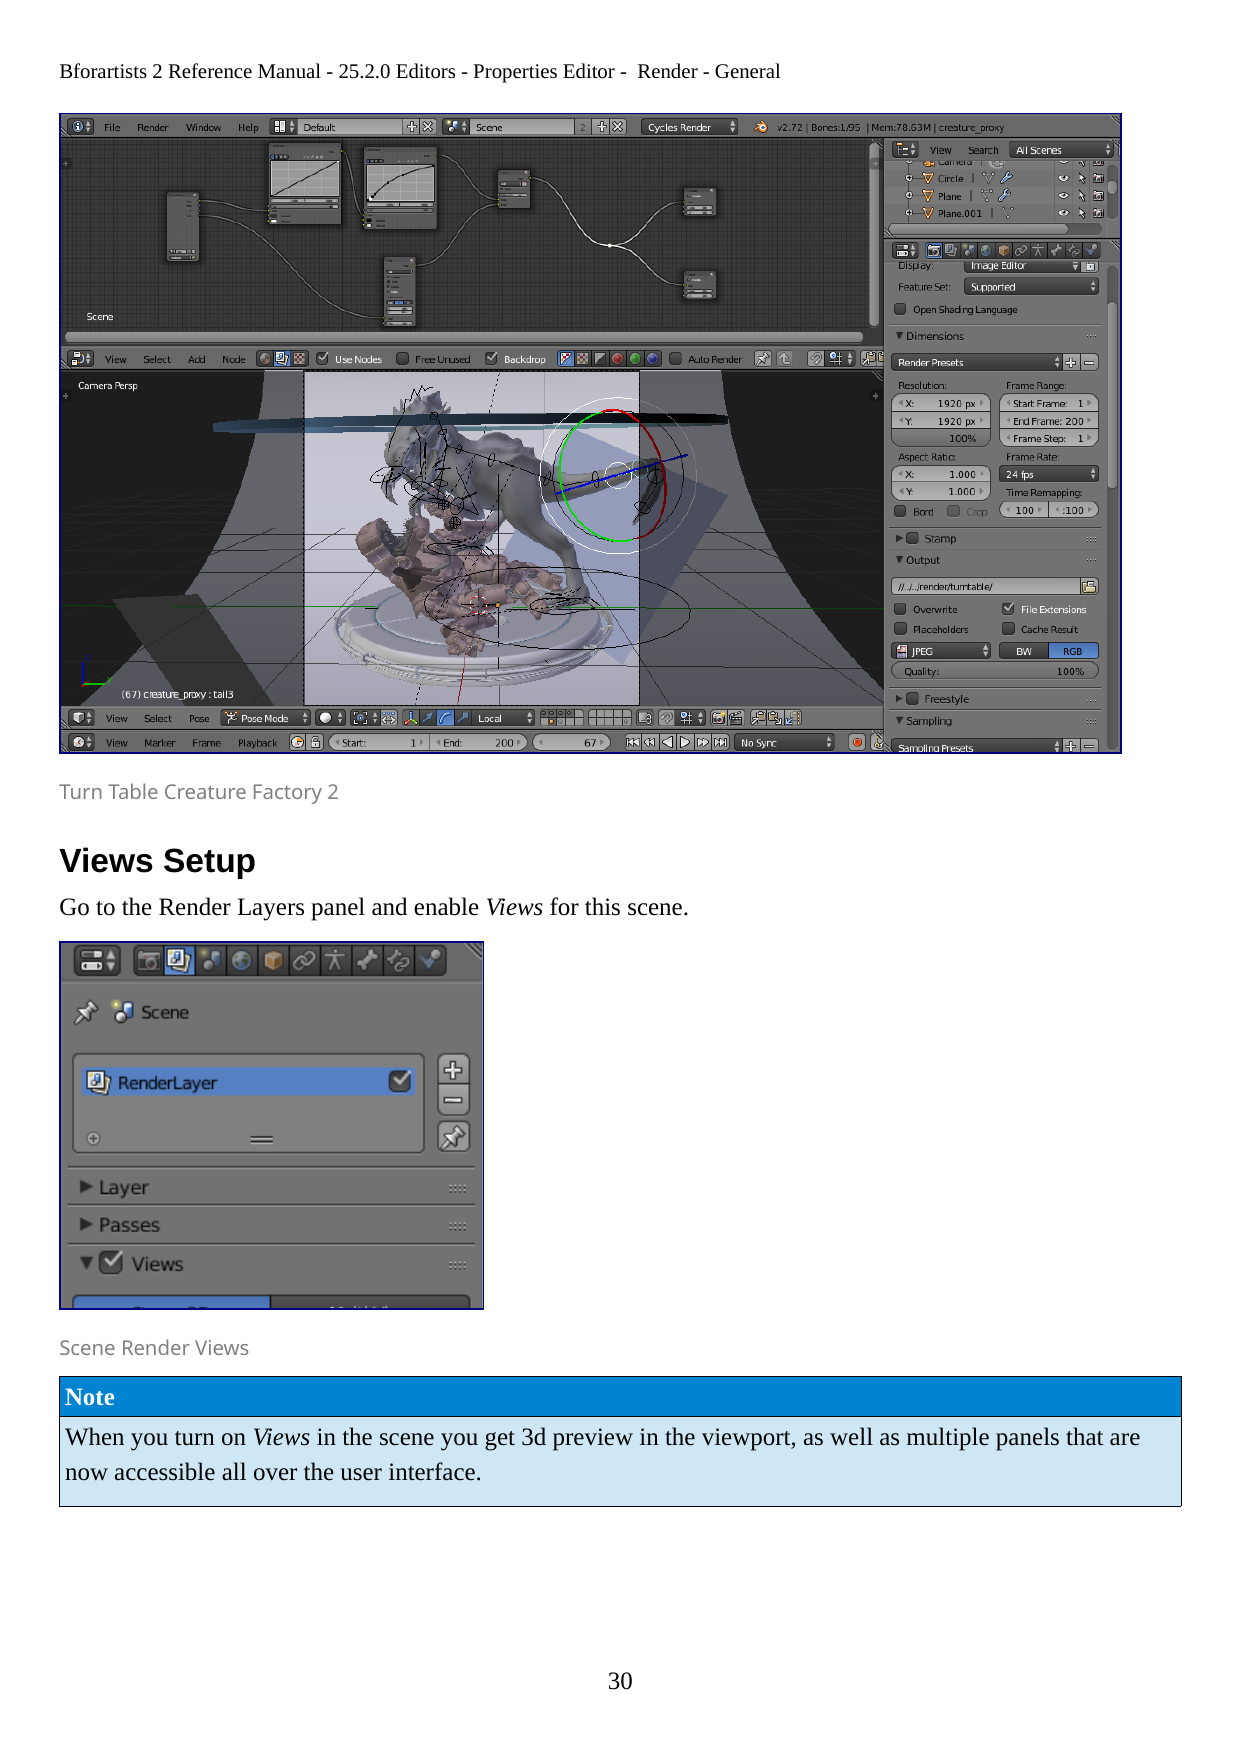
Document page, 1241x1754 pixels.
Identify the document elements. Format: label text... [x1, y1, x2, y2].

table_header Note [60, 1377, 1181, 1416]
picture [61, 114, 1120, 752]
subtitle Views Setup [59, 841, 1181, 879]
text Go to the Render Layers panel and enable Views for this scene. [59, 892, 1181, 921]
text Turn Table Creature Factory 2 [59, 774, 1181, 806]
table_cell When you turn on Views in the scene you get 3d preview in the viewport, as well as multiple panels that are now accessible all over the user interface. [60, 1417, 1181, 1506]
picture [61, 943, 483, 1308]
text Scene Render Views [59, 1330, 1181, 1361]
